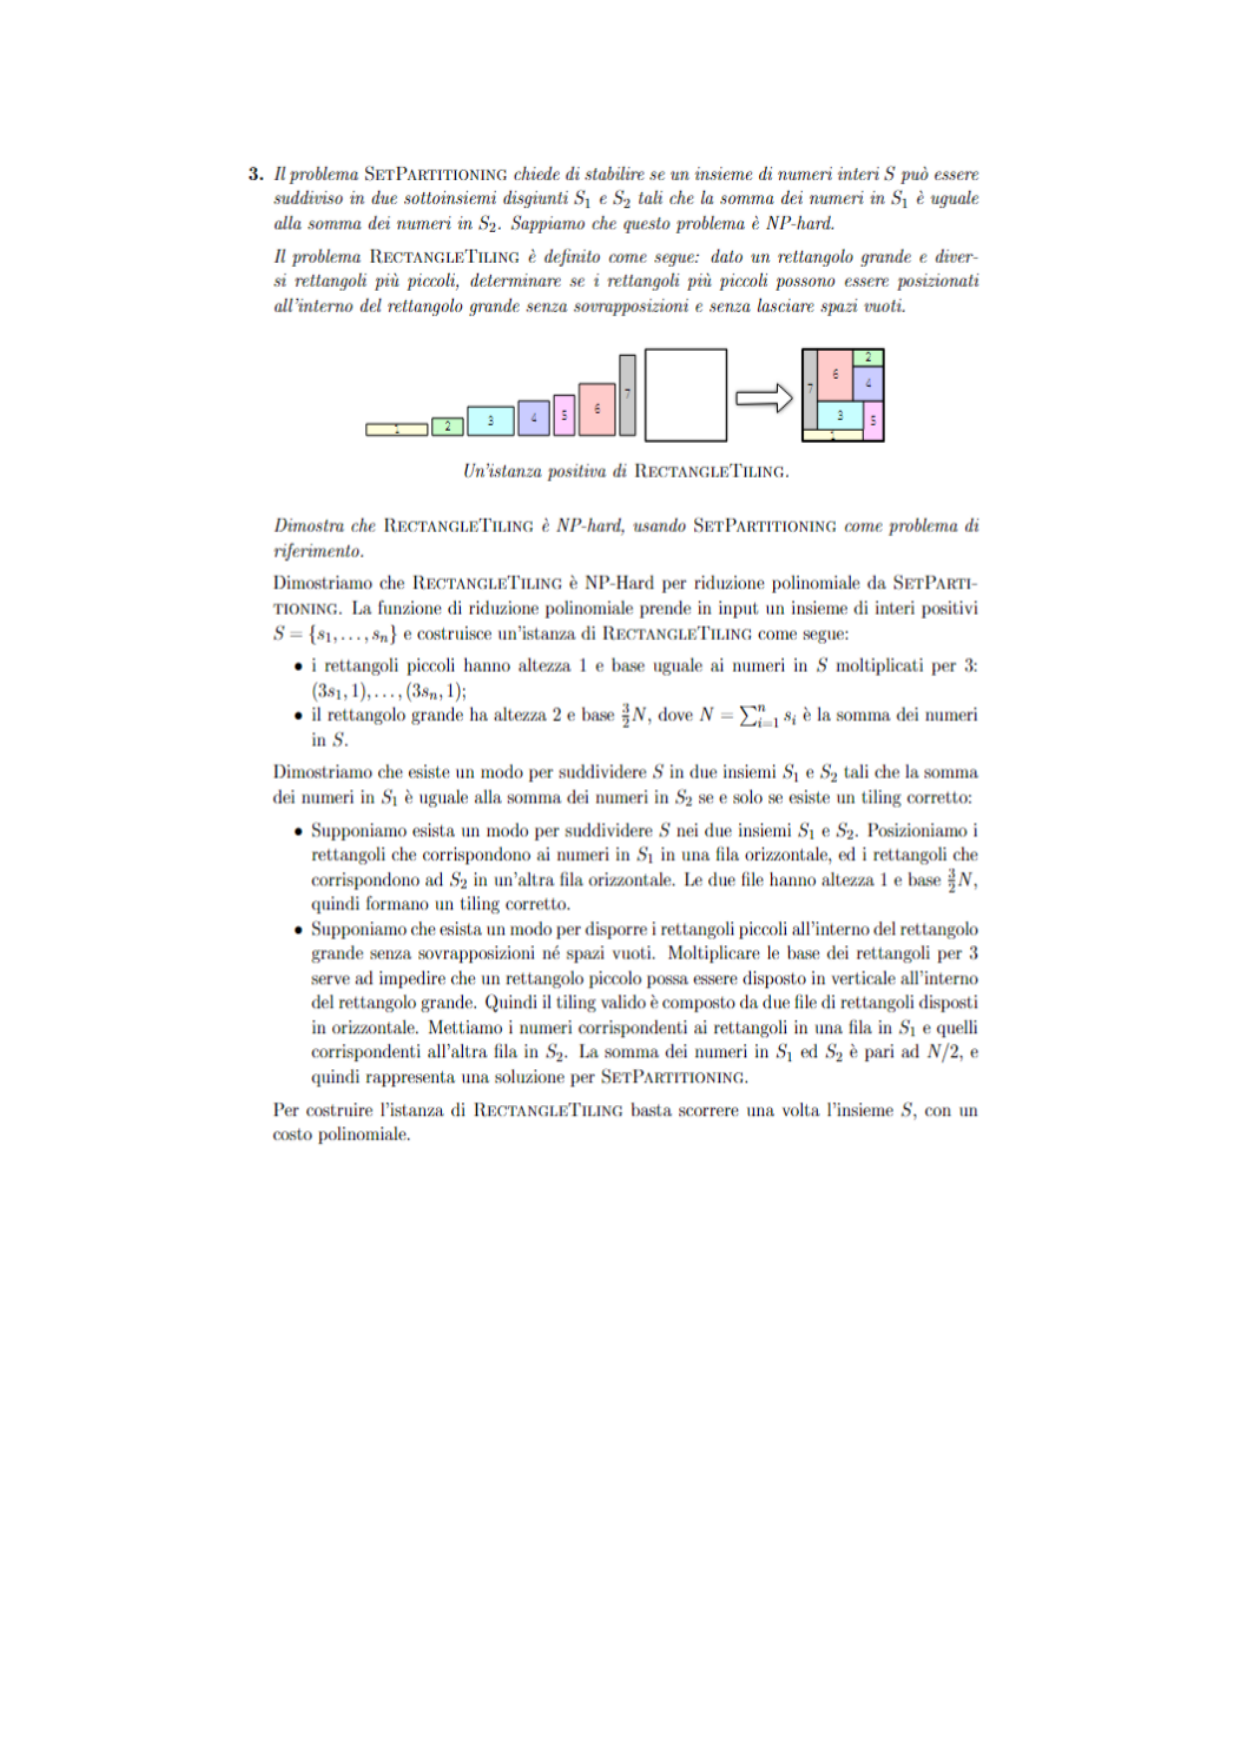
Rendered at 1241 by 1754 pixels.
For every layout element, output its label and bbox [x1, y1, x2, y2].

picture [218, 147, 1022, 1152]
